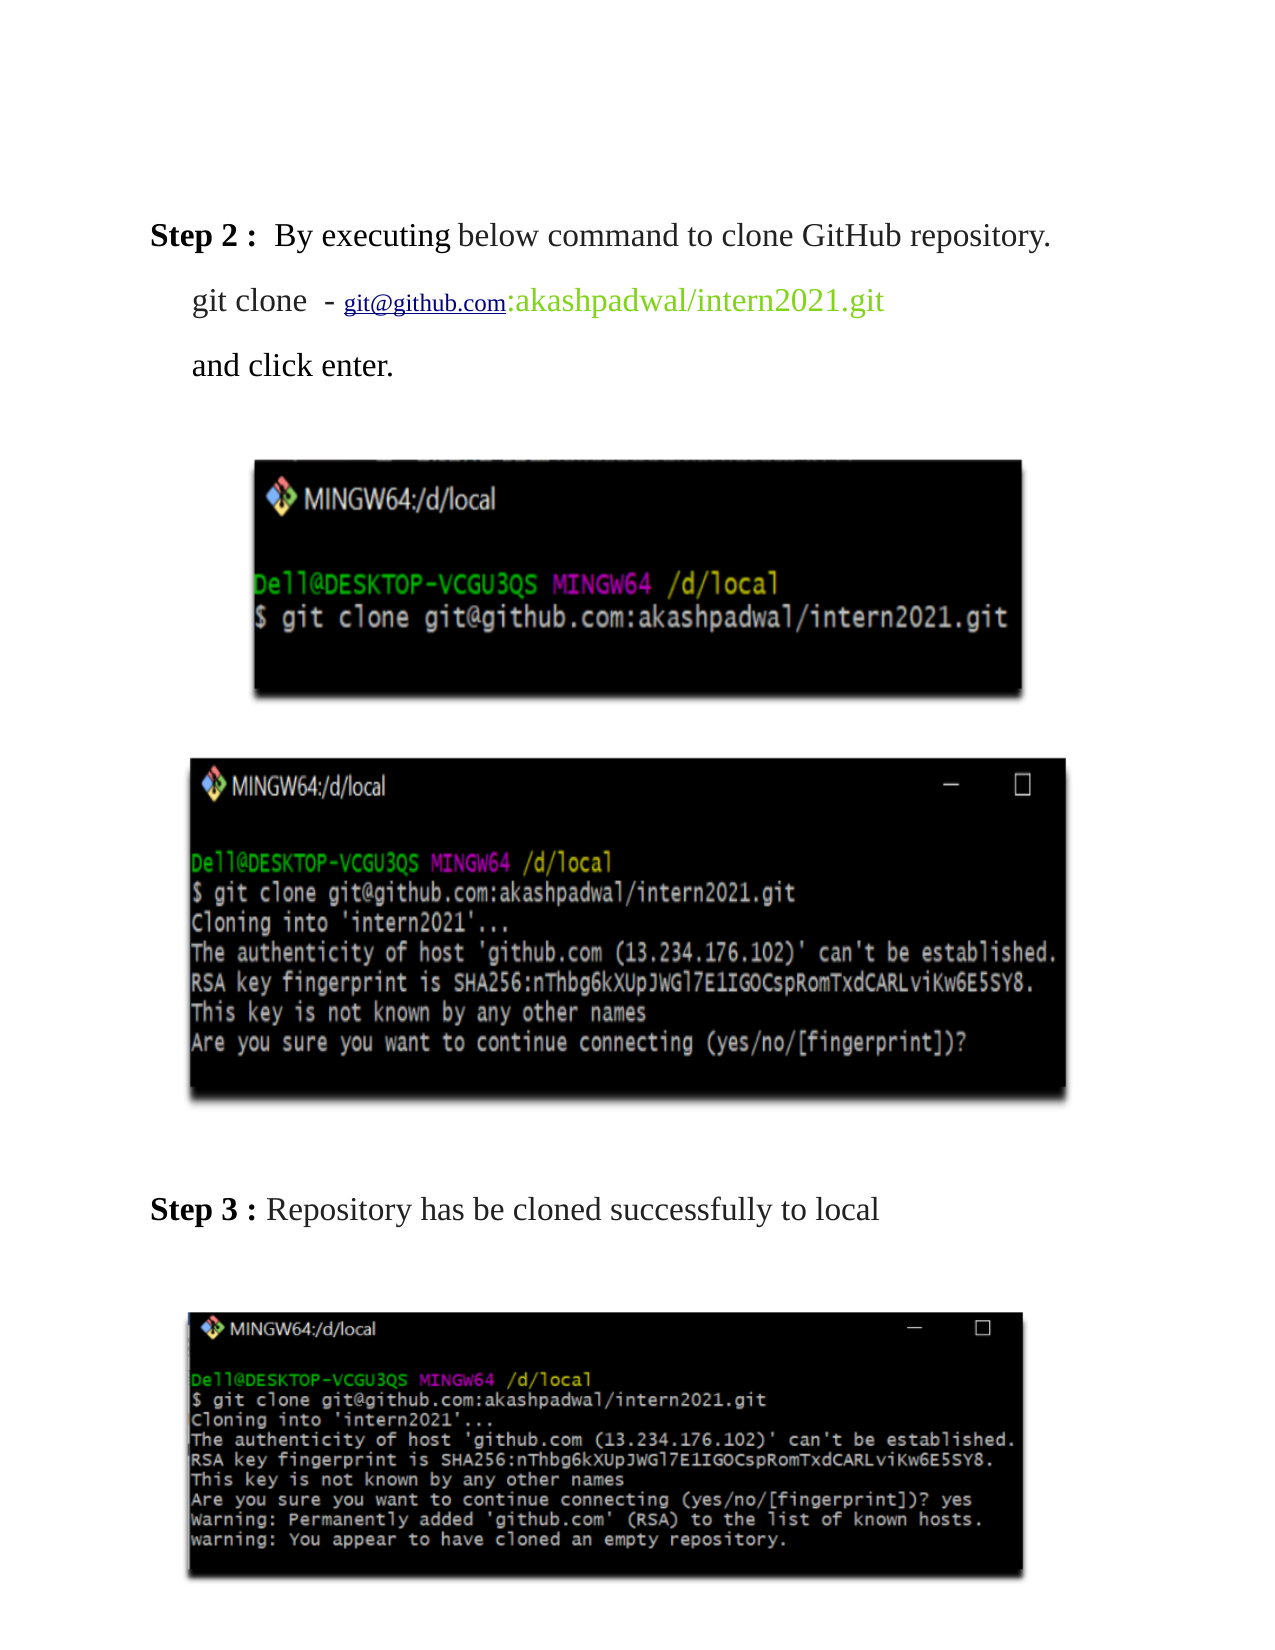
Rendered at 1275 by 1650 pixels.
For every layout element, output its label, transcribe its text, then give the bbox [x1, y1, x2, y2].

text and click enter. [150, 345, 1125, 383]
picture [165, 445, 1090, 1138]
text Step 2 : By executing below command to clone GitHub repository. [150, 215, 1125, 254]
picture [162, 1290, 1038, 1600]
text git clone - git@github.com:akashpadwal/intern2021.git [150, 280, 1125, 319]
text Step 3 : Repository has be cloned successfully to local [150, 1189, 1125, 1227]
